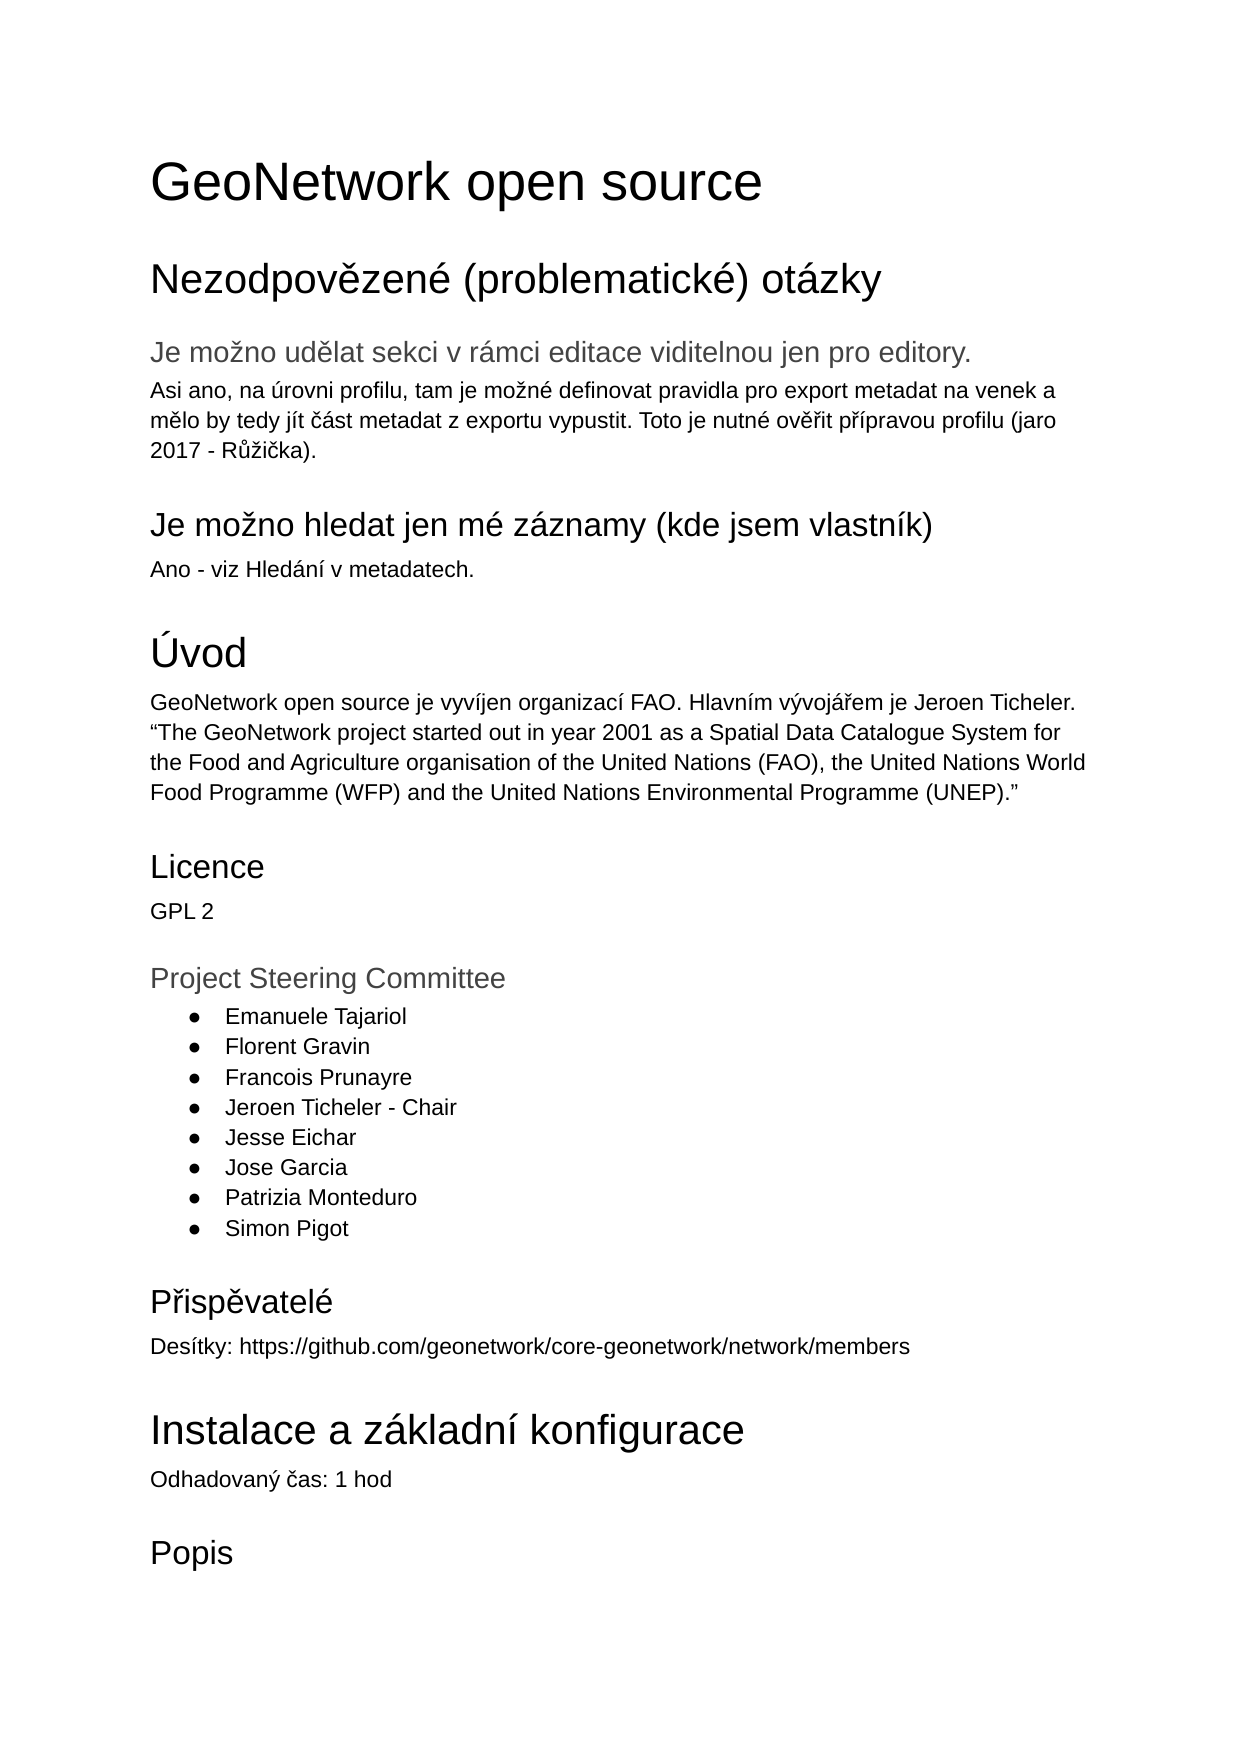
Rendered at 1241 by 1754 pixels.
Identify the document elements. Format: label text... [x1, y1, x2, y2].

list Jose Garcia [187, 1154, 1090, 1181]
subtitle Instalace a základní konfigurace [150, 1405, 1090, 1453]
title GeoNetwork open source [150, 150, 1090, 212]
subtitle Nezodpovězené (problematické) otázky [150, 254, 1090, 302]
list Florent Gravin [187, 1033, 1090, 1060]
subtitle Popis [150, 1533, 1090, 1572]
text Odhadovaný čas: 1 hod [150, 1466, 1090, 1492]
subtitle Project Steering Committee [150, 961, 1090, 995]
subtitle Je možno hledat jen mé záznamy (kde jsem vlastník) [150, 505, 1090, 544]
list Francois Prunayre [187, 1063, 1090, 1090]
text GeoNetwork open source je vyvíjen organizací FAO. Hlavním vývojářem je Jeroen Ticheler. [150, 688, 1090, 715]
list Jeroen Ticheler - Chair [187, 1094, 1090, 1120]
text Desítky: https://github.com/geonetwork/core-geonetwork/network/members [150, 1333, 1090, 1359]
text “The GeoNetwork project started out in year 2001 as a Spatial Data Catalogue System for the Food and Agriculture organisation of the United Nations (FAO), the United Nations World Food Programme (WFP) and the United Nations Environmental Programme (UNEP).” [150, 719, 1090, 805]
subtitle Přispěvatelé [150, 1282, 1090, 1321]
text Asi ano, na úrovni profilu, tam je možné definovat pravidla pro export metadat na venek a mělo by tedy jít část metadat z exportu vypustit. Toto je nutné ověřit přípravou profilu (jaro 2017 - Růžička). [150, 377, 1090, 464]
text GPL 2 [150, 898, 1090, 924]
subtitle Licence [150, 847, 1090, 885]
list Simon Pigot [187, 1214, 1090, 1241]
list Patrizia Monteduro [187, 1184, 1090, 1211]
list Emanuele Tajariol [187, 1003, 1090, 1029]
subtitle Úvod [150, 628, 1090, 676]
subtitle Je možno udělat sekci v rámci editace viditelnou jen pro editory. [150, 335, 1090, 369]
text Ano - viz Hledání v metadatech. [150, 556, 1090, 582]
list Jesse Eichar [187, 1124, 1090, 1150]
